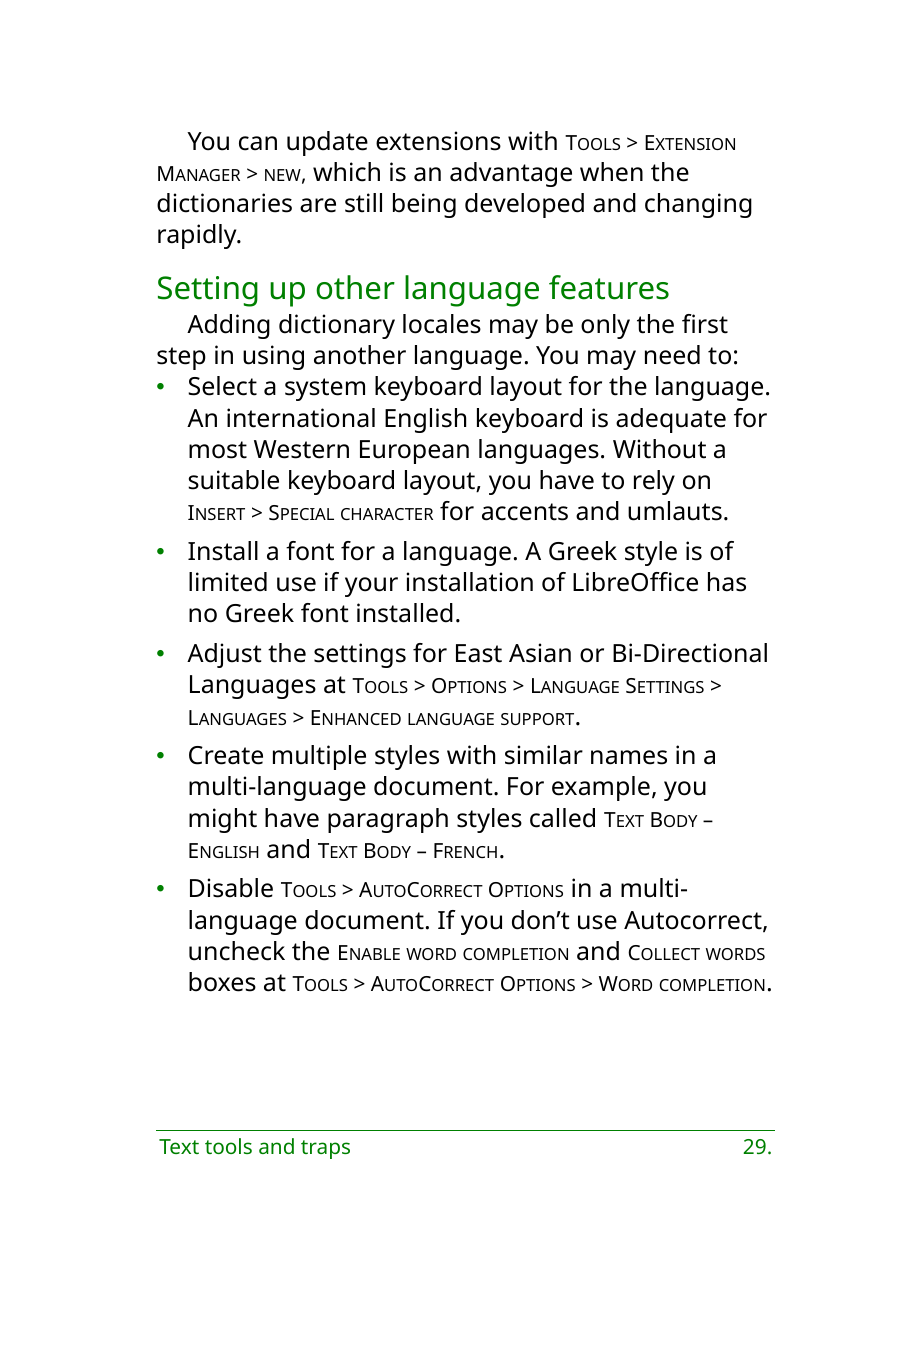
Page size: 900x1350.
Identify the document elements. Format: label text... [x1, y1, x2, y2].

list Select a system keyboard layout for the language. An international English keyboard is adequate for most Western European languages. Without a suitable keyboard layout, you have to rely on Insert > Special character for accents and umlauts. [156, 371, 775, 527]
list Disable Tools > AutoCorrect Options in a multi-language document. If you don’t use Autocorrect, uncheck the Enable word completion and Collect words boxes at Tools > AutoCorrect Options > Word completion. [156, 873, 775, 998]
list Create multiple styles with similar names in a multi-language document. For example, you might have paragraph styles called Text Body – English and Text Body – French. [156, 739, 775, 864]
list Install a font for a language. A Greek style is of limited use if your installation of LibreOffice has no Greek font installed. [156, 535, 775, 629]
text Adding dictionary locales may be only the first step in using another language. You may need to: [156, 308, 775, 371]
list Adjust the settings for East Asian or Bi-Directional Languages at Tools > Options > Language Settings > Languages > Enhanced language support. [156, 637, 775, 731]
subtitle Setting up other language features [156, 266, 775, 308]
text You can update extensions with Tools > Extension Manager > new, which is an advantage when the dictionaries are still being developed and changing rapidly. [156, 125, 775, 250]
